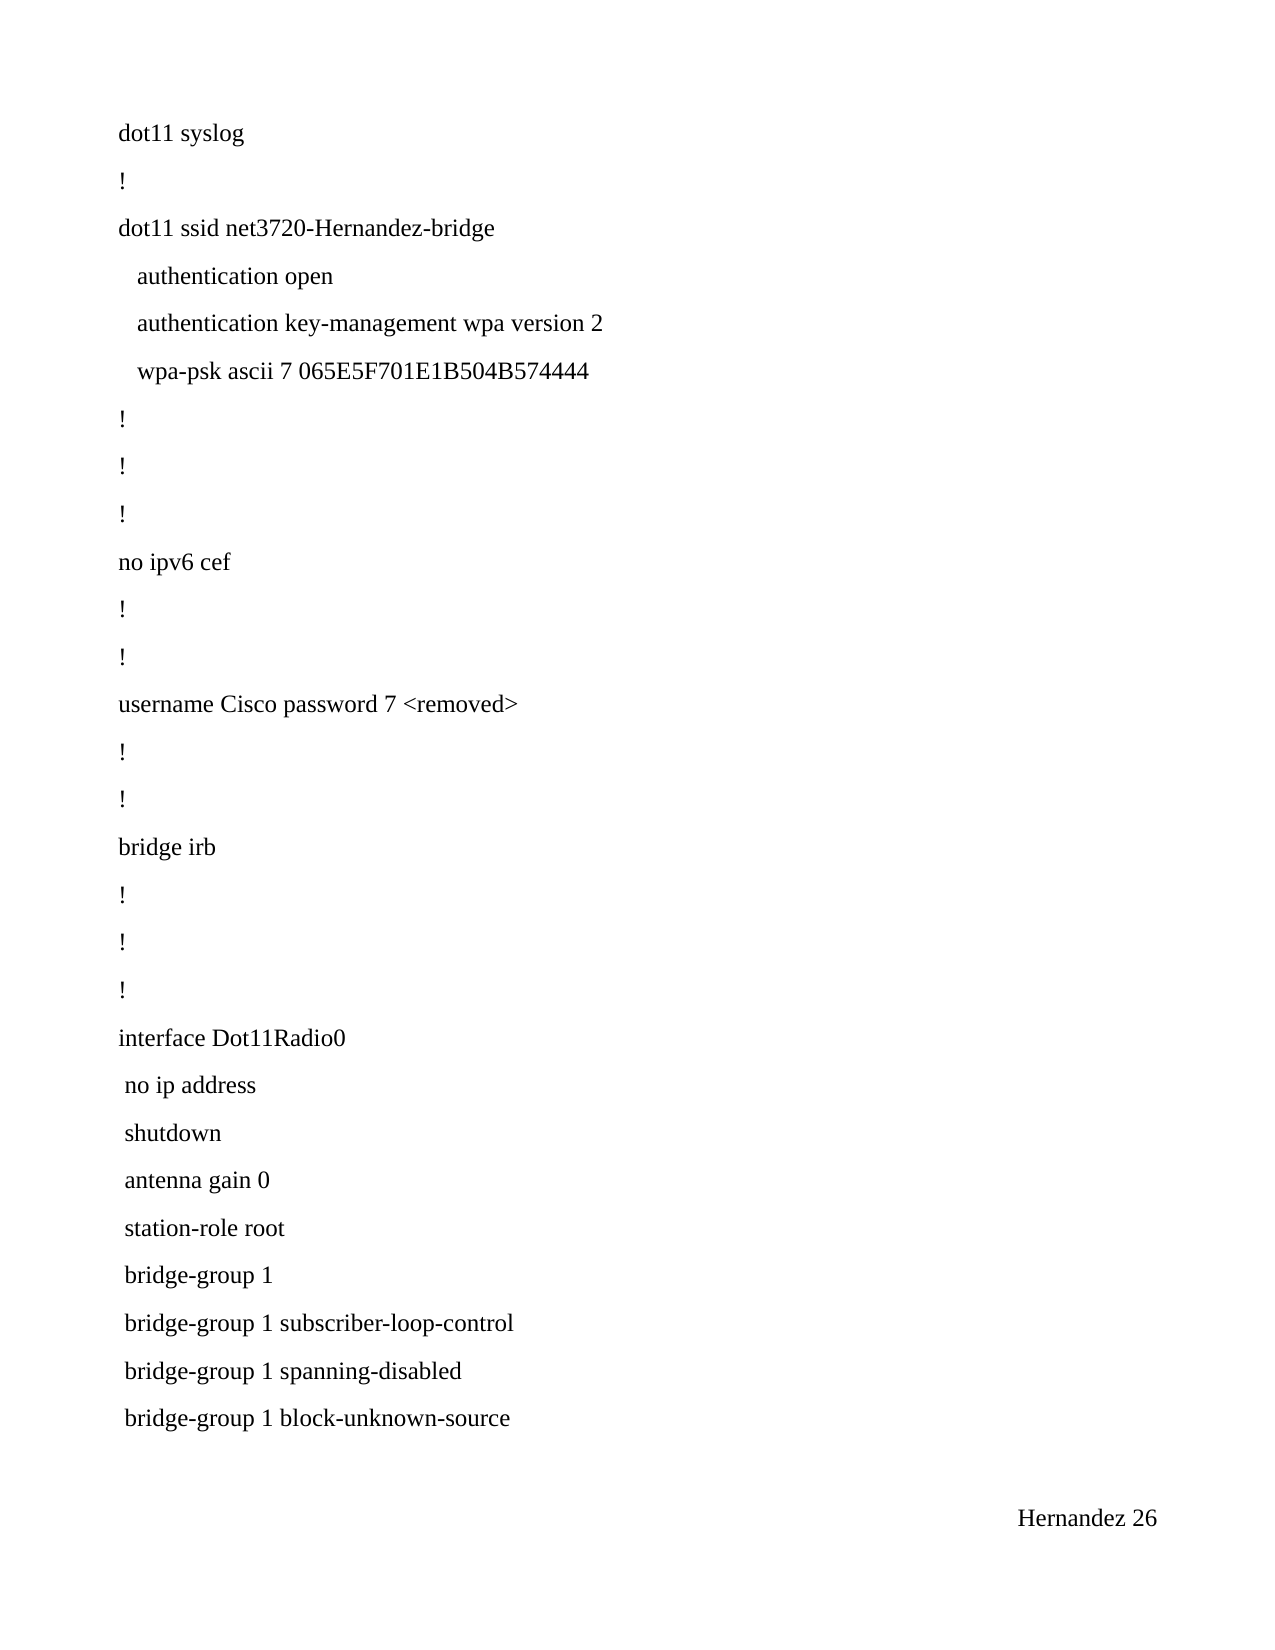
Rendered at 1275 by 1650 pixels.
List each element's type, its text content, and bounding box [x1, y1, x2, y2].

text ! [118, 975, 1157, 1004]
text ! [118, 404, 1157, 432]
text wpa-psk ascii 7 065E5F701E1B504B574444 [118, 356, 1157, 385]
text interface Dot11Radio0 [118, 1023, 1157, 1051]
text ! [118, 499, 1157, 528]
text ! [118, 642, 1157, 671]
text bridge irb [118, 832, 1157, 861]
text no ip address [118, 1070, 1157, 1099]
text authentication open [118, 261, 1157, 290]
text ! [118, 166, 1157, 194]
text ! [118, 594, 1157, 623]
text dot11 ssid net3720-Hernandez-bridge [118, 213, 1157, 242]
text ! [118, 927, 1157, 956]
text bridge-group 1 spanning-disabled [118, 1356, 1157, 1384]
text bridge-group 1 block-unknown-source [118, 1403, 1157, 1432]
text ! [118, 784, 1157, 813]
text antenna gain 0 [118, 1165, 1157, 1194]
text authentication key-management wpa version 2 [118, 308, 1157, 337]
text no ipv6 cef [118, 547, 1157, 575]
text username Cisco password 7 <removed> [118, 689, 1157, 718]
text dot11 syslog [118, 118, 1157, 147]
text ! [118, 880, 1157, 908]
text ! [118, 451, 1157, 480]
text station-role root [118, 1213, 1157, 1242]
text bridge-group 1 subscriber-loop-control [118, 1308, 1157, 1337]
text shutdown [118, 1118, 1157, 1147]
text ! [118, 737, 1157, 766]
text bridge-group 1 [118, 1261, 1157, 1289]
